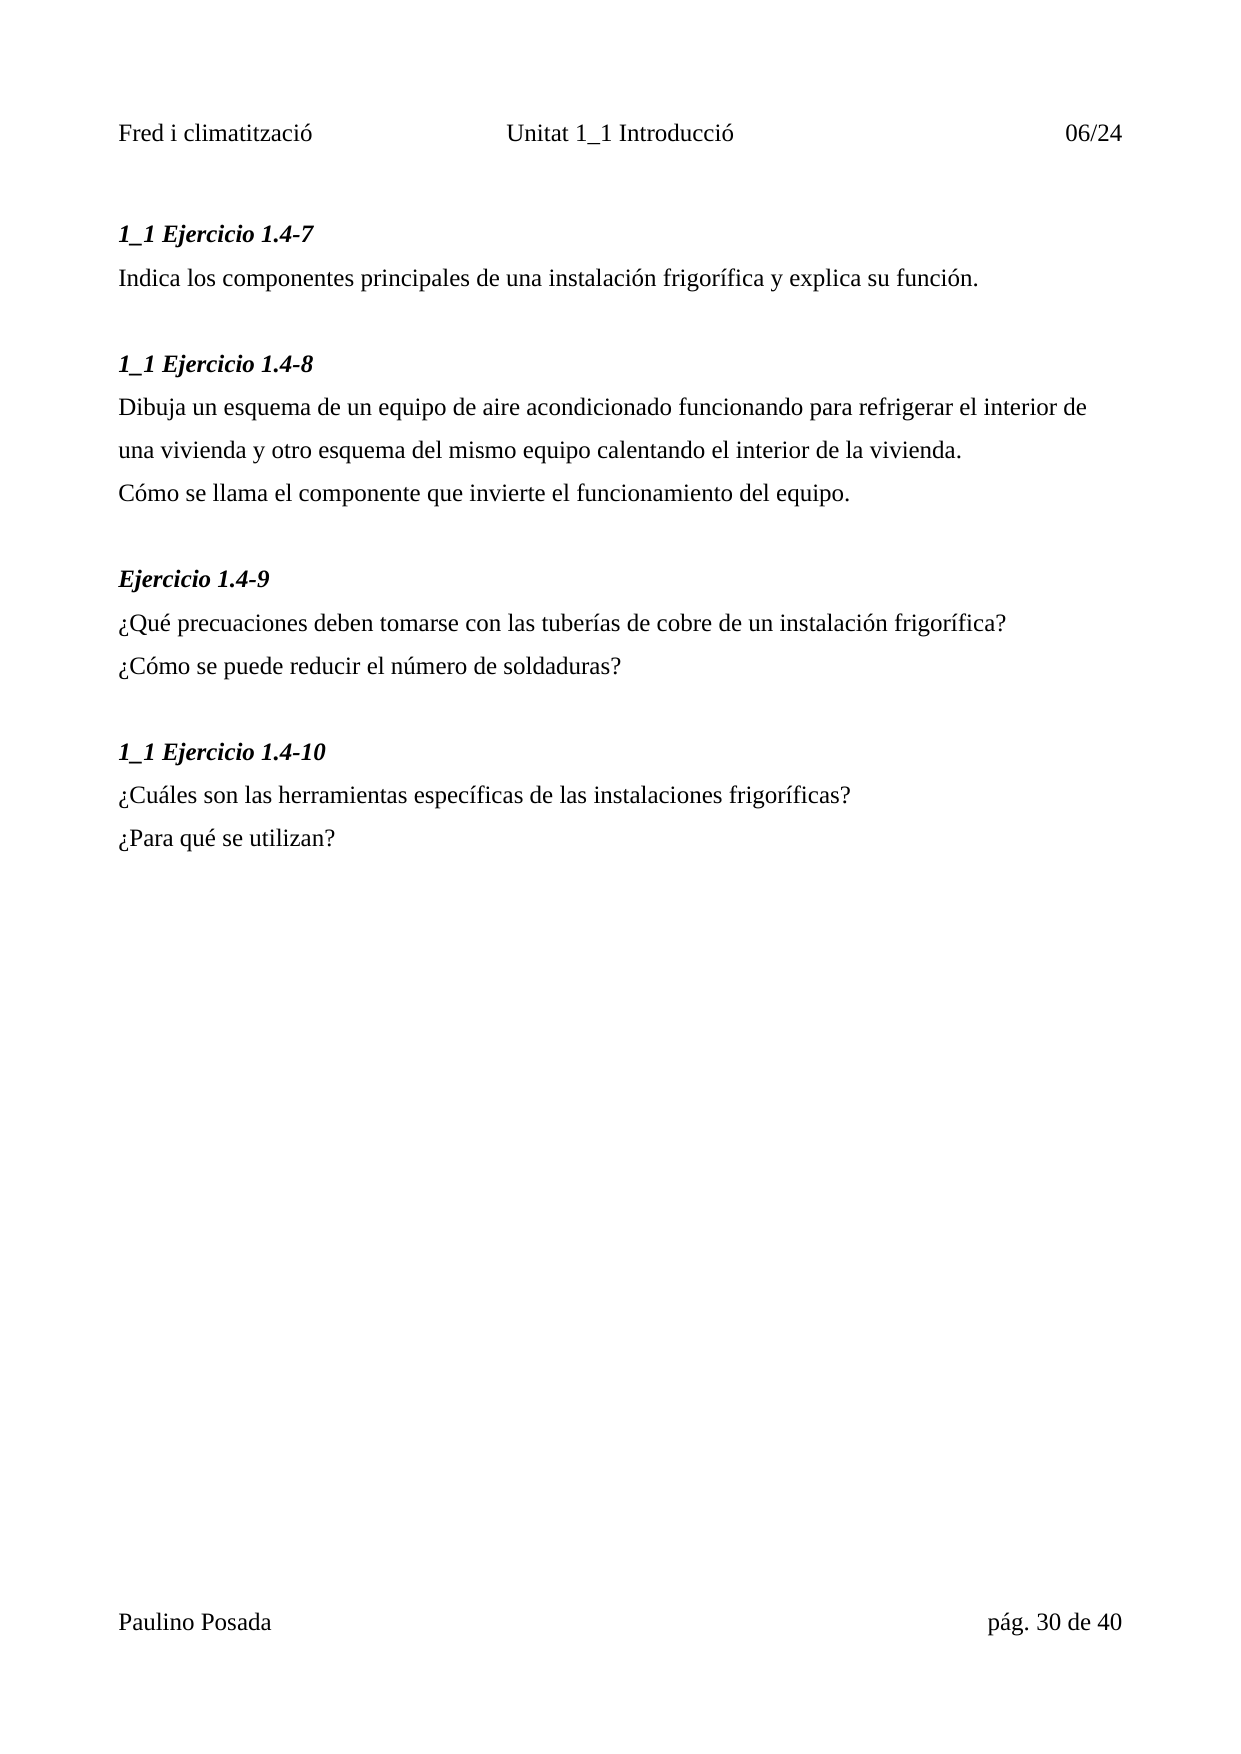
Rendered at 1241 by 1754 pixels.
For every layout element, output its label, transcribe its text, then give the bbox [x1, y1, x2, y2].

text ¿Para qué se utilizan? [118, 823, 1122, 852]
text 1_1 Ejercicio 1.4-7 [118, 219, 1122, 248]
text Indica los componentes principales de una instalación frigorífica y explica su función. [118, 263, 1122, 291]
text ¿Cuáles son las herramientas específicas de las instalaciones frigoríficas? [118, 780, 1122, 809]
text 1_1 Ejercicio 1.4-8 [118, 349, 1122, 378]
text Dibuja un esquema de un equipo de aire acondicionado funcionando para refrigerar el interior de una vivienda y otro esquema del mismo equipo calentando el interior de la vivienda. [118, 392, 1122, 464]
text ¿Cómo se puede reducir el número de soldaduras? [118, 651, 1122, 679]
text Cómo se llama el componente que invierte el funcionamiento del equipo. [118, 478, 1122, 507]
text Ejercicio 1.4-9 [118, 564, 1122, 593]
text ¿Qué precuaciones deben tomarse con las tuberías de cobre de un instalación frigorífica? [118, 608, 1122, 636]
text 1_1 Ejercicio 1.4-10 [118, 737, 1122, 766]
